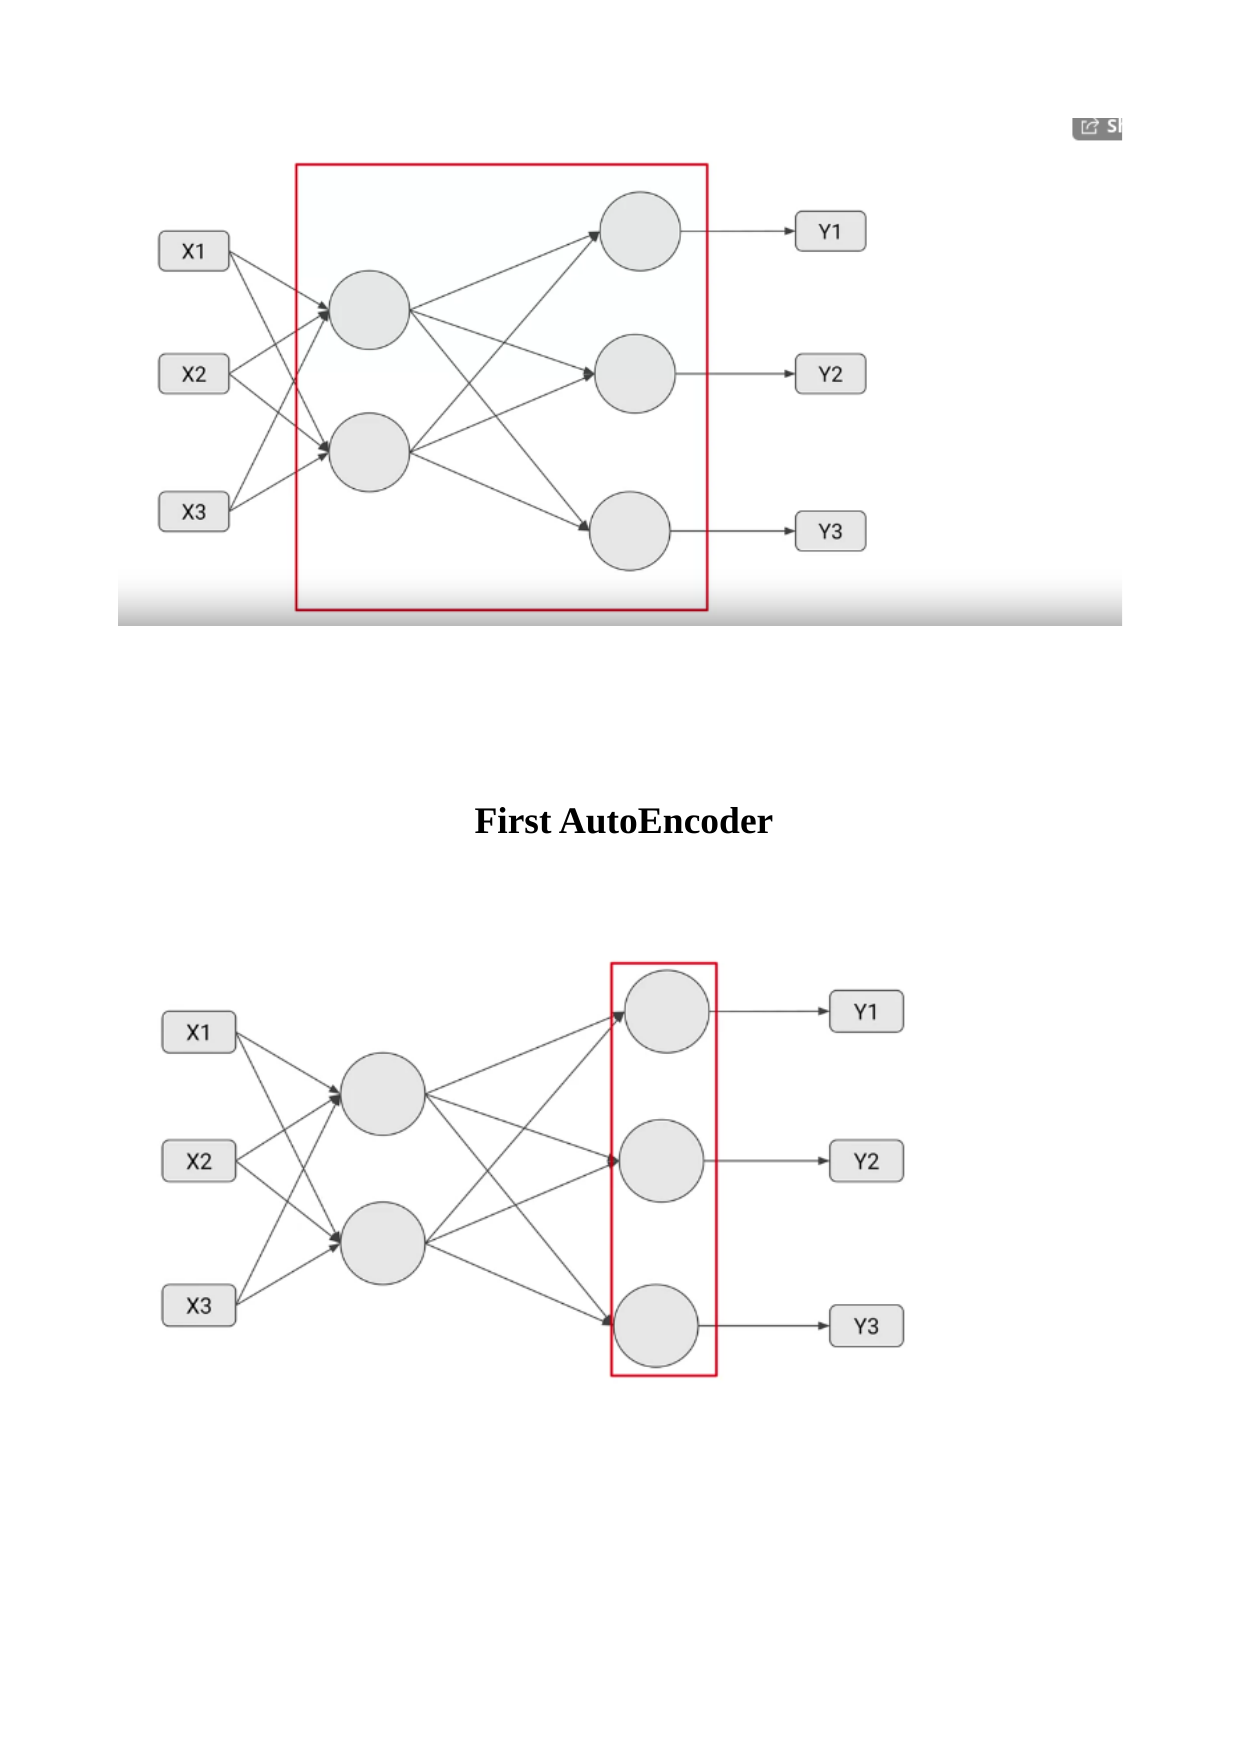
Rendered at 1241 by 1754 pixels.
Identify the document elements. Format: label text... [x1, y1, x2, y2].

picture [118, 901, 1123, 1399]
picture [118, 118, 1123, 626]
subtitle First AutoEncoder [118, 798, 1122, 841]
